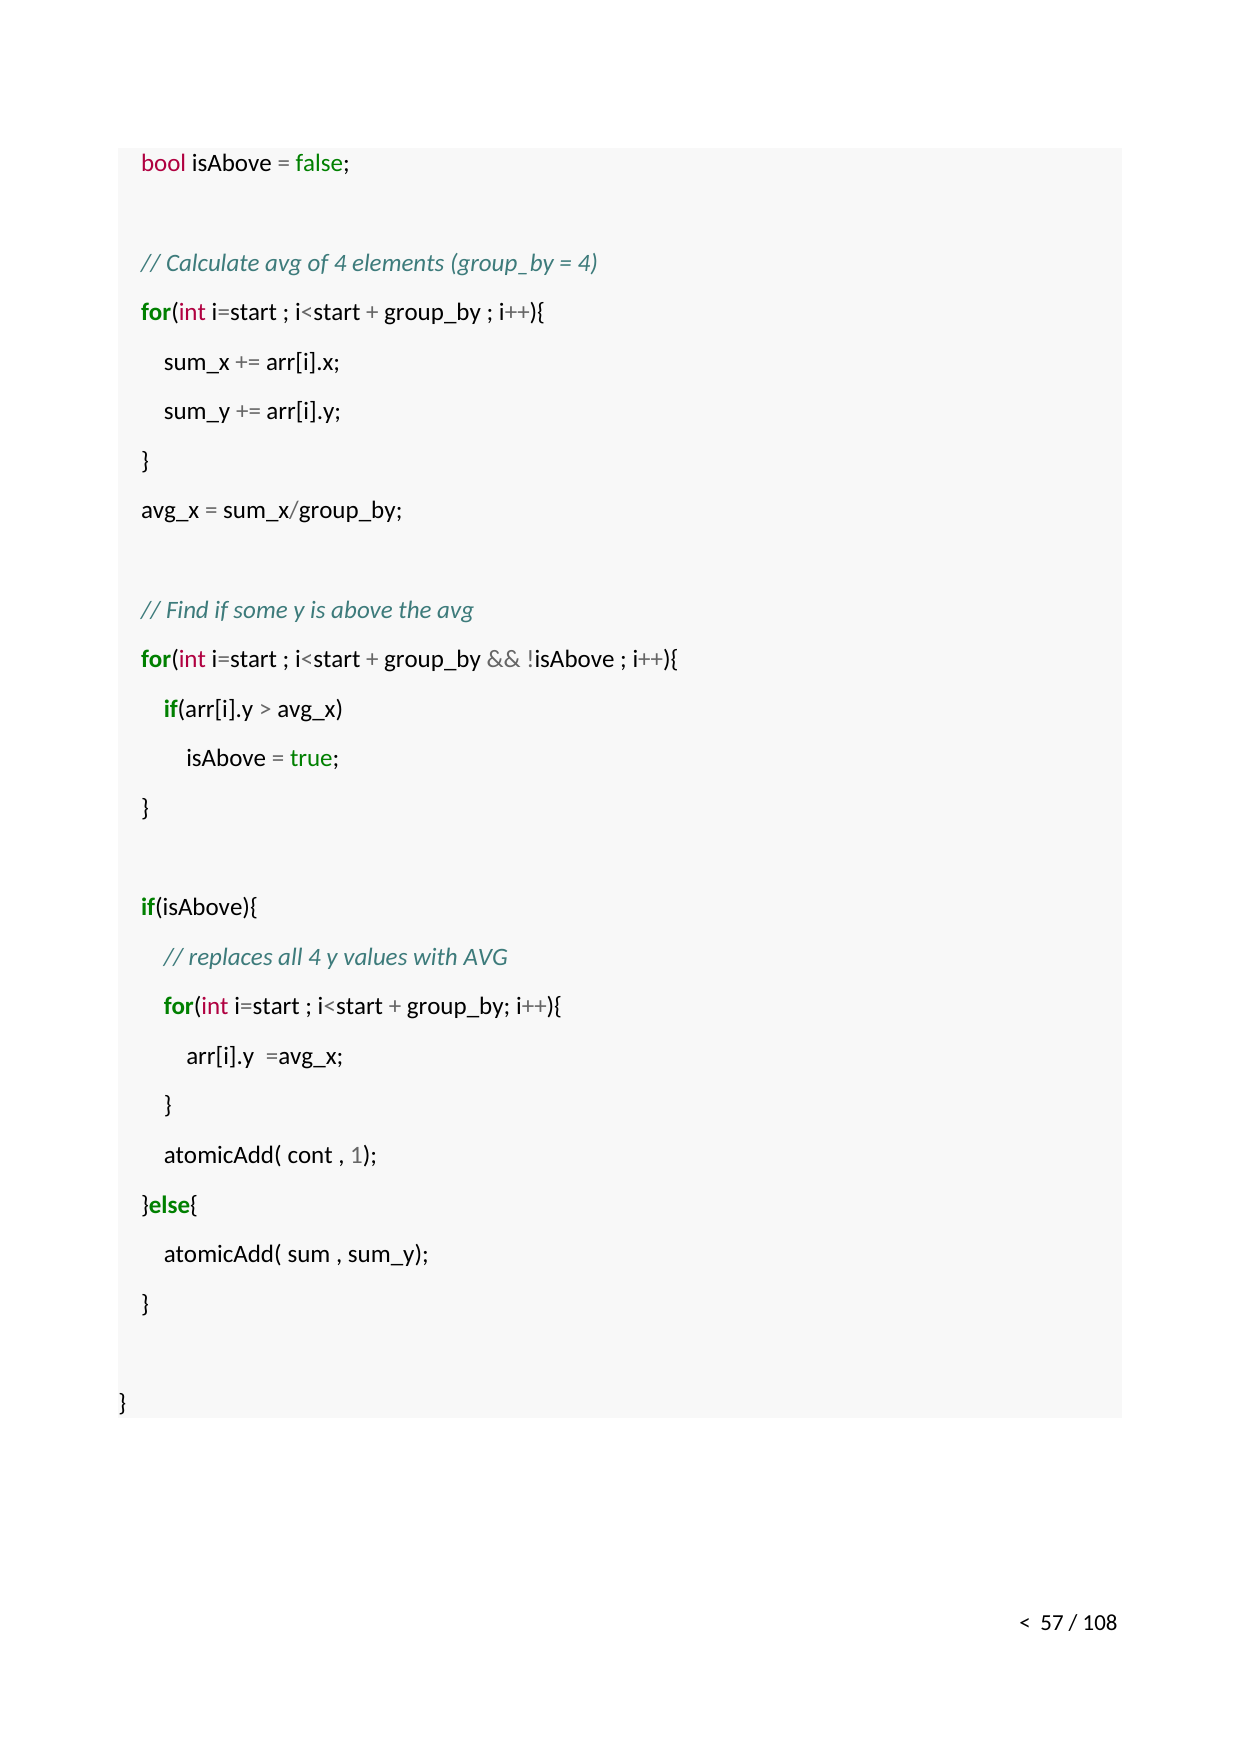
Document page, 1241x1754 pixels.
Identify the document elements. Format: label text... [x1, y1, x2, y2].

text sum_x += arr[i].x; [118, 346, 1122, 376]
text } [118, 792, 1122, 823]
text // Find if some y is above the avg [118, 594, 1122, 624]
text } [118, 1288, 1122, 1318]
text for(int i=start ; i<start + group_by; i++){ [118, 991, 1122, 1021]
text }else{ [118, 1189, 1122, 1219]
text arr[i].y =avg_x; [118, 1040, 1122, 1071]
text // replaces all 4 y values with AVG [118, 941, 1122, 971]
text if(arr[i].y > avg_x) [118, 693, 1122, 723]
text // Calculate avg of 4 elements (group_by = 4) [118, 247, 1122, 277]
text atomicAdd( sum , sum_y); [118, 1238, 1122, 1269]
text } [118, 445, 1122, 476]
text } [118, 1387, 1122, 1418]
text sum_y += arr[i].y; [118, 396, 1122, 426]
text avg_x = sum_x/group_by; [118, 495, 1122, 525]
text atomicAdd( cont , 1); [118, 1139, 1122, 1170]
text for(int i=start ; i<start + group_by ; i++){ [118, 296, 1122, 327]
text bool isAbove = false; [118, 148, 1122, 178]
text for(int i=start ; i<start + group_by && !isAbove ; i++){ [118, 643, 1122, 674]
text } [118, 1090, 1122, 1120]
text isAbove = true; [118, 743, 1122, 773]
text if(isAbove){ [118, 891, 1122, 922]
